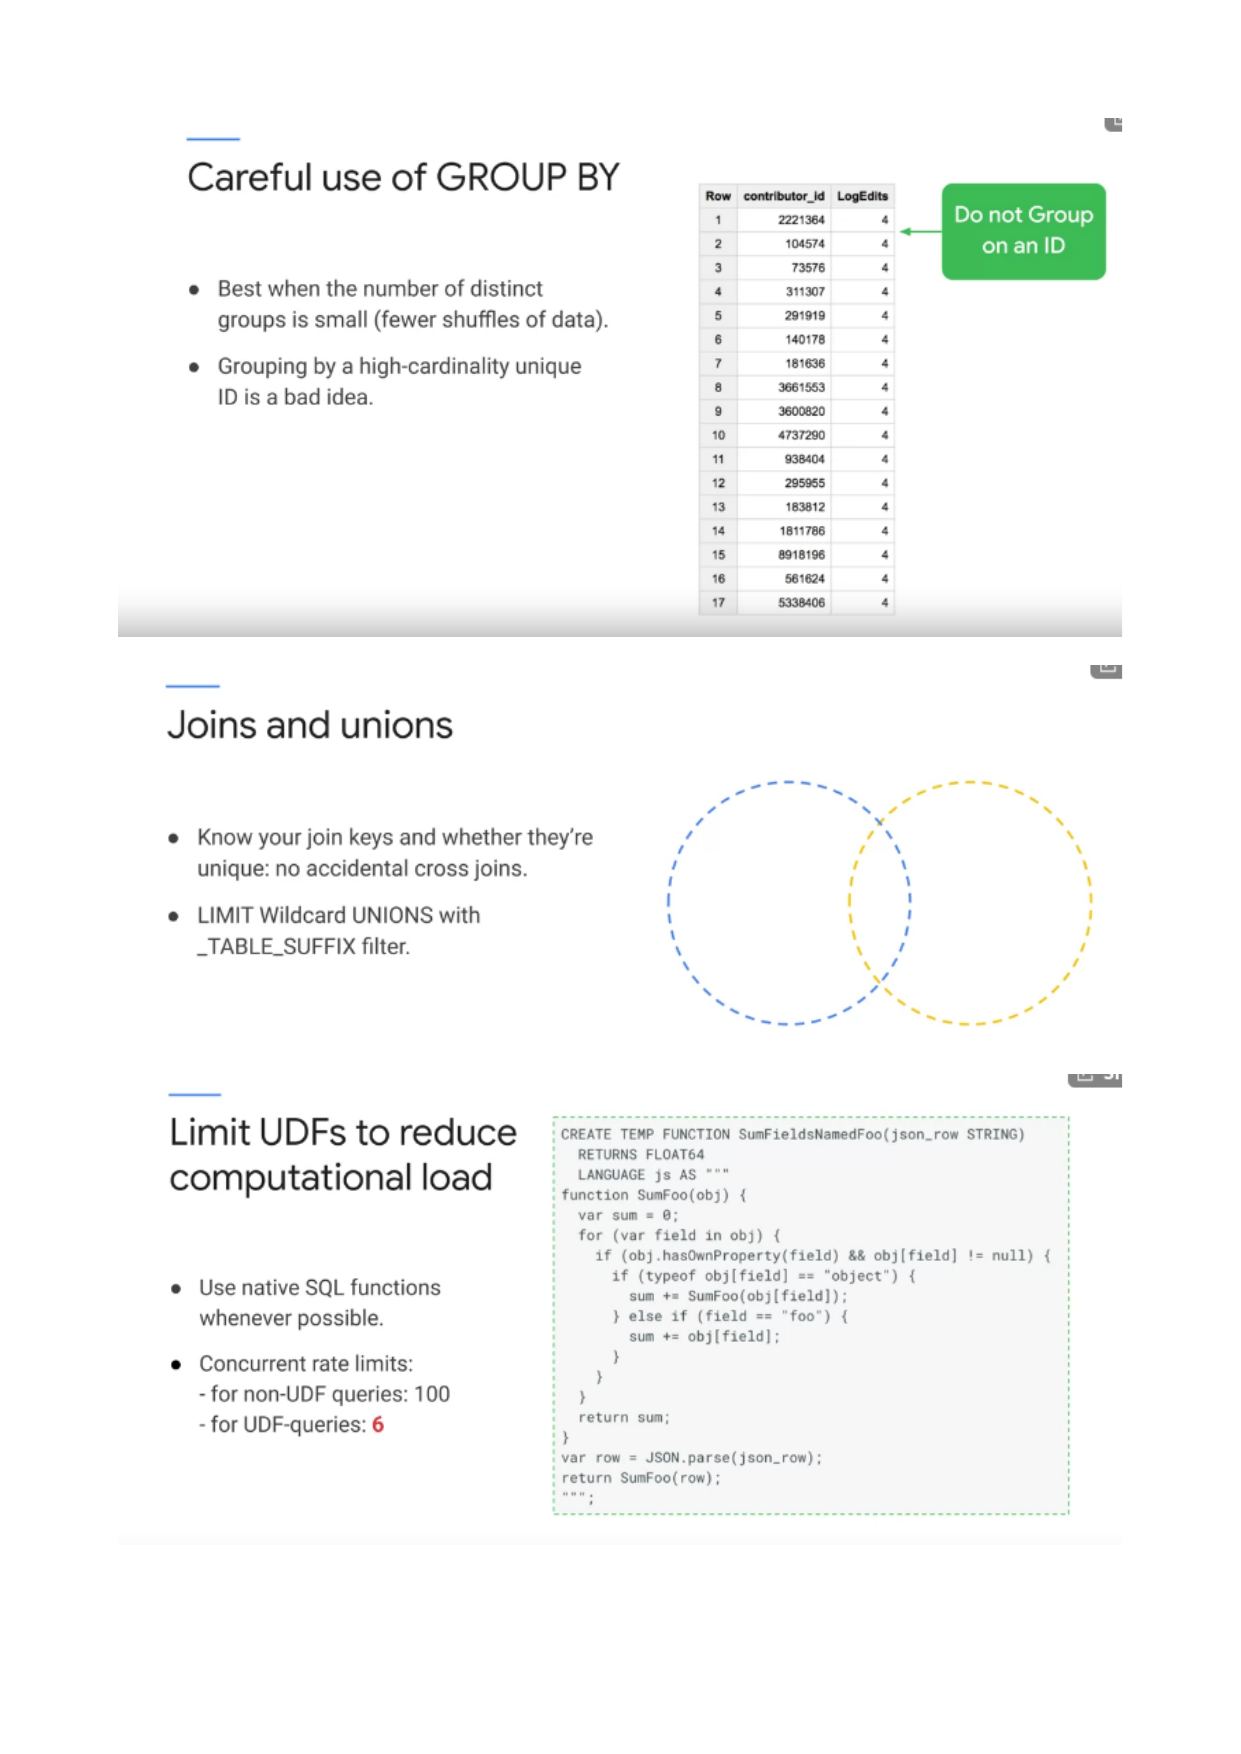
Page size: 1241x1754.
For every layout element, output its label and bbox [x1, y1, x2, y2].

picture [118, 1074, 1123, 1545]
picture [118, 665, 1123, 1046]
picture [118, 118, 1123, 637]
